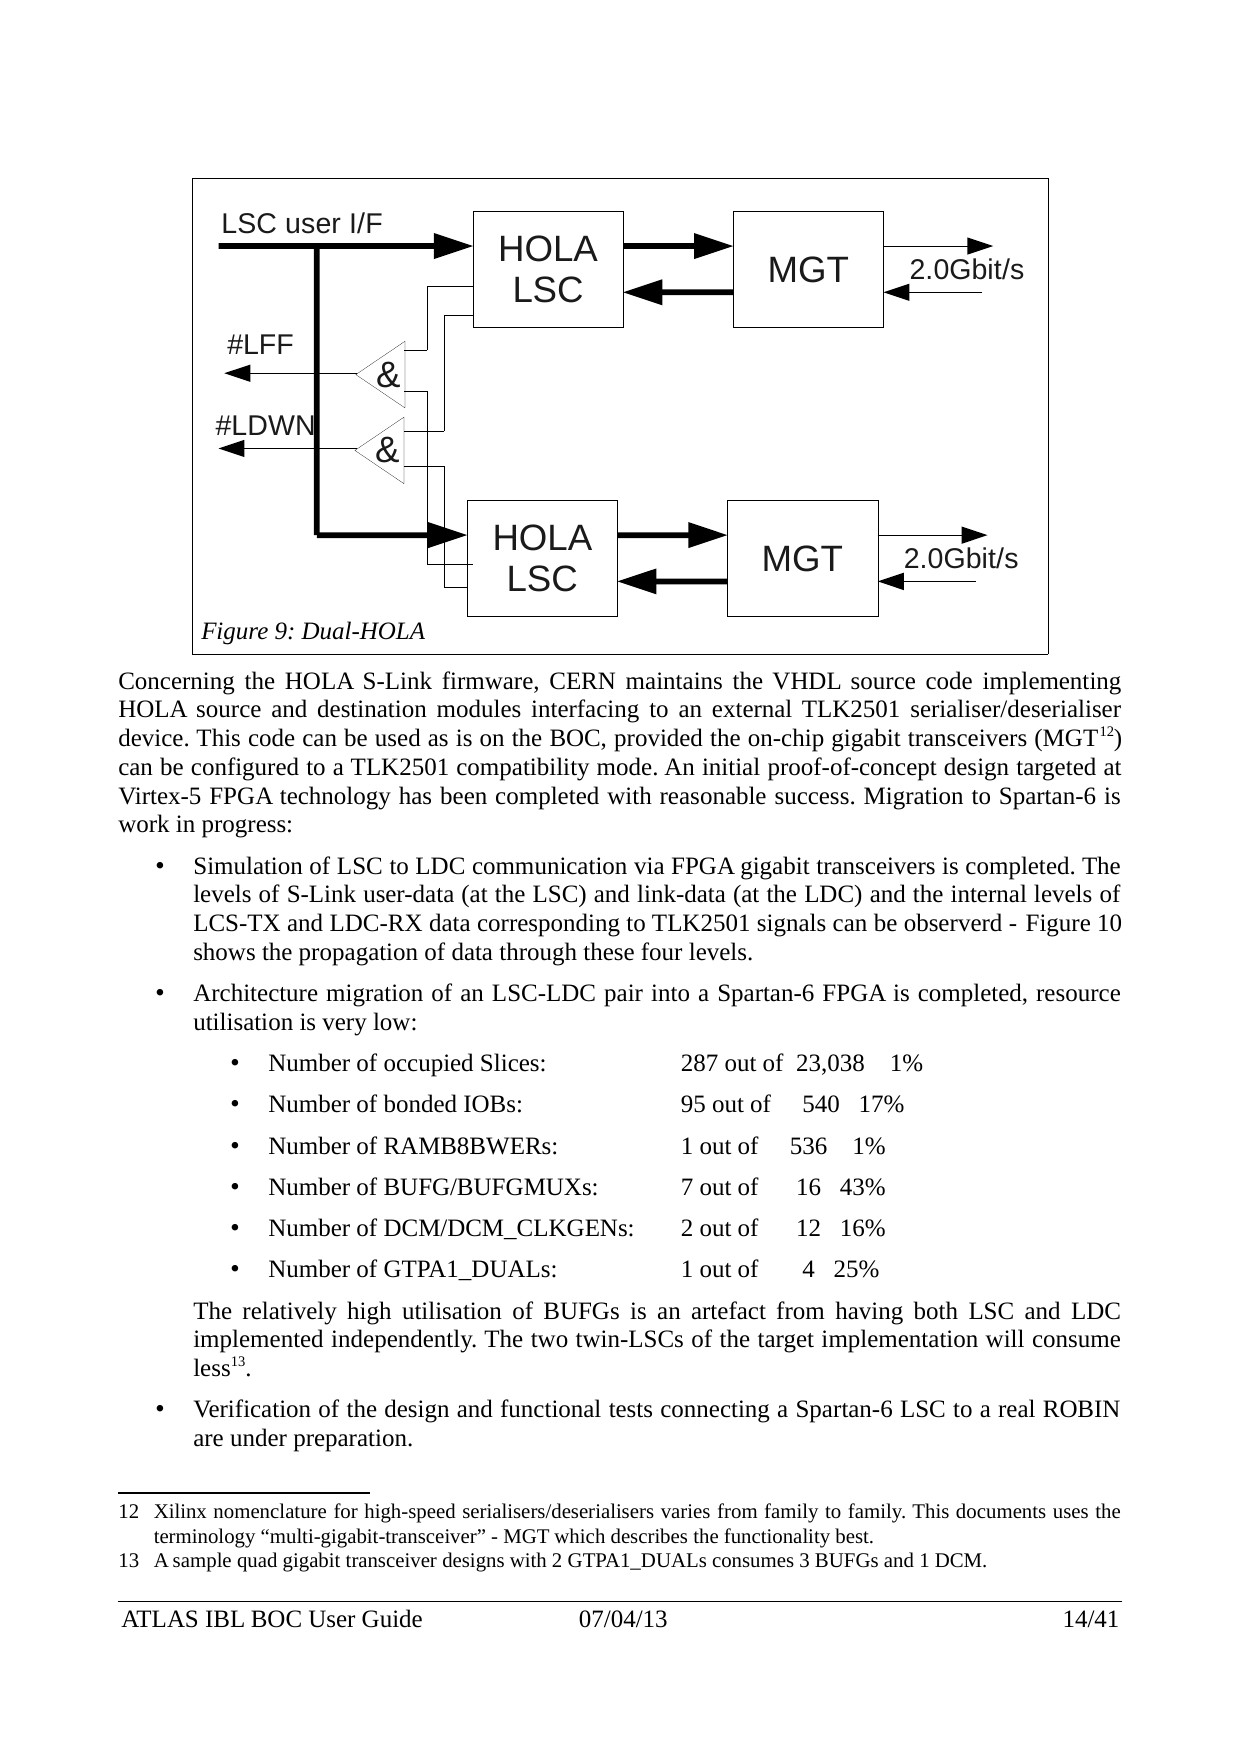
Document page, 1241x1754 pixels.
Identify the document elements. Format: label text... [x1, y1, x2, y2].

list Simulation of LSC to LDC communication via FPGA gigabit transceivers is completed. The levels of S-Link user-data (at the LSC) and link-data (at the LDC) and the internal levels of LCS-TX and LDC-RX data corresponding to TLK2501 signals can be observerd - Figure 10 shows the propagation of data through these four levels. [156, 851, 1122, 966]
list Number of bonded IOBs: 95 out of 540 17% [231, 1089, 1122, 1118]
text Xilinx nomenclature for high-speed serialisers/deserialisers varies from family to family. This documents uses the terminology “multi-gigabit-transceiver” - MGT which describes the functionality best. [118, 1499, 1122, 1548]
text The relatively high utilisation of BUFGs is an artefact from having both LSC and LDC implemented independently. The two twin-LSCs of the target implementation will consume less. [193, 1296, 1122, 1382]
list Architecture migration of an LSC-LDC pair into a Spartan-6 FPGA is completed, resource utilisation is very low: [156, 978, 1122, 1036]
list Number of occupied Slices: 287 out of 23,038 1% [231, 1048, 1122, 1077]
text Figure 9: Dual-HOLA [201, 200, 1039, 645]
list Number of BUFG/BUFGMUXs: 7 out of 16 43% [231, 1172, 1122, 1201]
list Number of RAMB8BWERs: 1 out of 536 1% [231, 1131, 1122, 1159]
list Verification of the design and functional tests connecting a Spartan-6 LSC to a real ROBIN are under preparation. [156, 1394, 1122, 1452]
text A sample quad gigabit transceiver designs with 2 GTPA1_DUALs consumes 3 BUFGs and 1 DCM. [118, 1548, 1122, 1572]
list Number of DCM/DCM_CLKGENs: 2 out of 12 16% [231, 1213, 1122, 1242]
text Concerning the HOLA S-Link firmware, CERN maintains the VHDL source code implementing HOLA source and destination modules interfacing to an external TLK2501 serialiser/deserialiser device. This code can be used as is on the BOC, provided the on-chip gigabit transceivers (MGT) can be configured to a TLK2501 compatibility mode. An initial proof-of-concept design targeted at Virtex-5 FPGA technology has been completed with reasonable success. Migration to Spartan-6 is work in progress: [118, 176, 1122, 838]
list Number of GTPA1_DUALs: 1 out of 4 25% [231, 1254, 1122, 1283]
